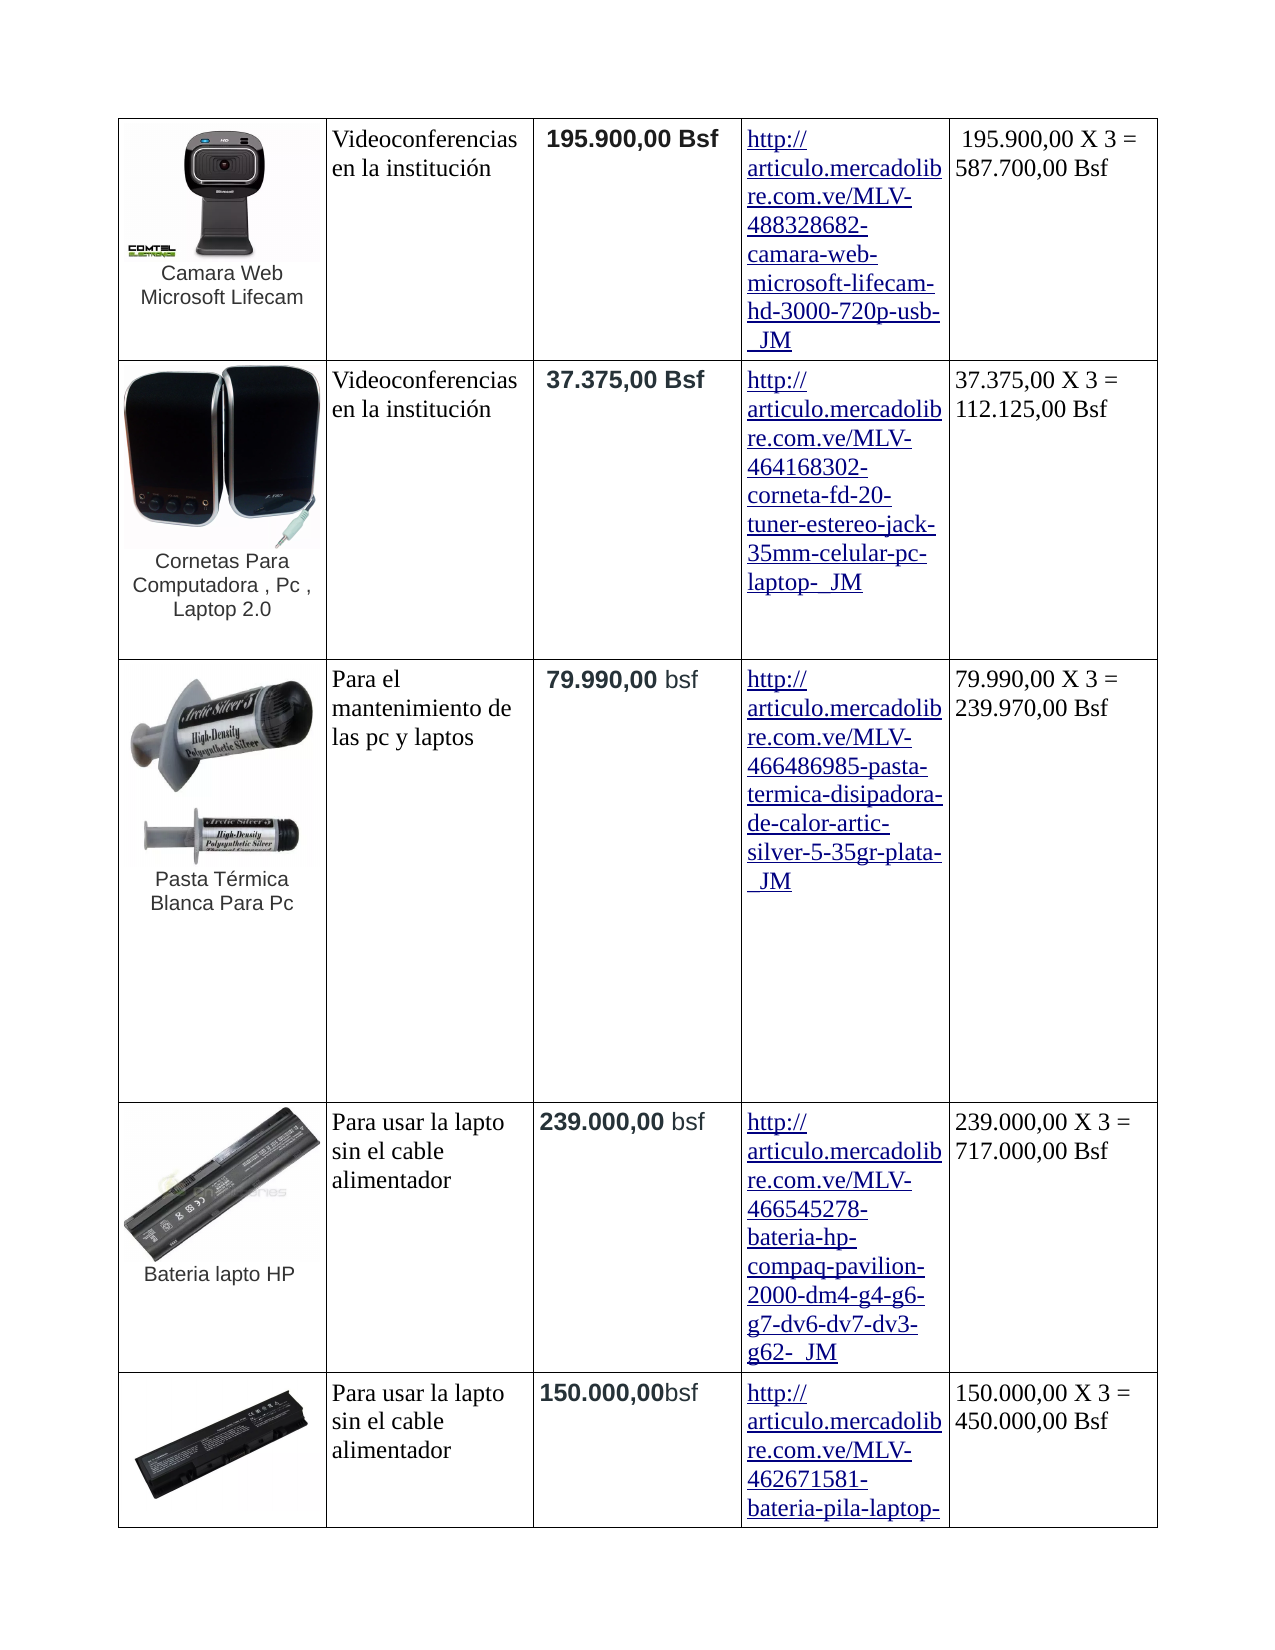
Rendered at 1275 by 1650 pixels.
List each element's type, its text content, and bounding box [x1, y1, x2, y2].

table_cell 239.000,00 bsf [534, 1103, 741, 1372]
table_cell 79.990,00 bsf [534, 660, 741, 1102]
table_cell Para usar la lapto sin el cable alimentador [327, 1103, 533, 1372]
table_cell Bateria lapto HP [119, 1108, 326, 1372]
table_cell Para usar la lapto sin el cable alimentador [327, 1373, 533, 1527]
table_cell [119, 1103, 326, 1107]
table_cell 239.000,00 X 3 = 717.000,00 Bsf [950, 1103, 1157, 1372]
table_cell [119, 660, 326, 664]
table_cell 150.000,00bsf [534, 1373, 741, 1527]
table_cell 79.990,00 X 3 = 239.970,00 Bsf [950, 660, 1157, 1102]
table_cell Cornetas Para Computadora , Pc , Laptop 2.0 [119, 361, 326, 659]
table_cell Camara Web Microsoft Lifecam [119, 119, 326, 360]
picture [121, 1377, 323, 1511]
table_cell Videoconferencias en la institución [327, 119, 533, 360]
table_cell Para el mantenimiento de las pc y laptos [327, 660, 533, 1102]
table_cell [119, 1373, 326, 1527]
table_cell http://articulo.mercadolibre.com.ve/MLV-466545278-bateria-hp-compaq-pavilion-2000-dm4-g4-g6-g7-dv6-dv7-dv3-g62-_JM [742, 1103, 949, 1372]
table_cell 195.900,00 X 3 = 587.700,00 Bsf [950, 119, 1157, 360]
table_cell http://articulo.mercadolibre.com.ve/MLV-462671581-bateria-pila-laptop- [742, 1373, 949, 1527]
table_cell http://articulo.mercadolibre.com.ve/MLV-464168302-corneta-fd-20-tuner-estereo-jack-35mm-celular-pc-laptop-_JM [742, 361, 949, 659]
table_cell 195.900,00 Bsf [534, 119, 741, 360]
picture [123, 365, 320, 549]
table_cell Videoconferencias en la institución [327, 361, 533, 659]
picture [123, 1107, 320, 1262]
table_cell 150.000,00 X 3 = 450.000,00 Bsf [950, 1373, 1157, 1527]
table_cell Pasta Térmica Blanca Para Pc [119, 665, 326, 1102]
table_cell http://articulo.mercadolibre.com.ve/MLV-466486985-pasta-termica-disipadora-de-calor-artic-silver-5-35gr-plata-_JM [742, 660, 949, 1102]
table_cell 37.375,00 X 3 = 112.125,00 Bsf [950, 361, 1157, 659]
table_cell http://articulo.mercadolibre.com.ve/MLV-488328682-camara-web-microsoft-lifecam-hd-3000-720p-usb-_JM [742, 119, 949, 360]
picture [123, 664, 320, 867]
table_cell 37.375,00 Bsf [534, 361, 741, 659]
picture [123, 123, 320, 262]
